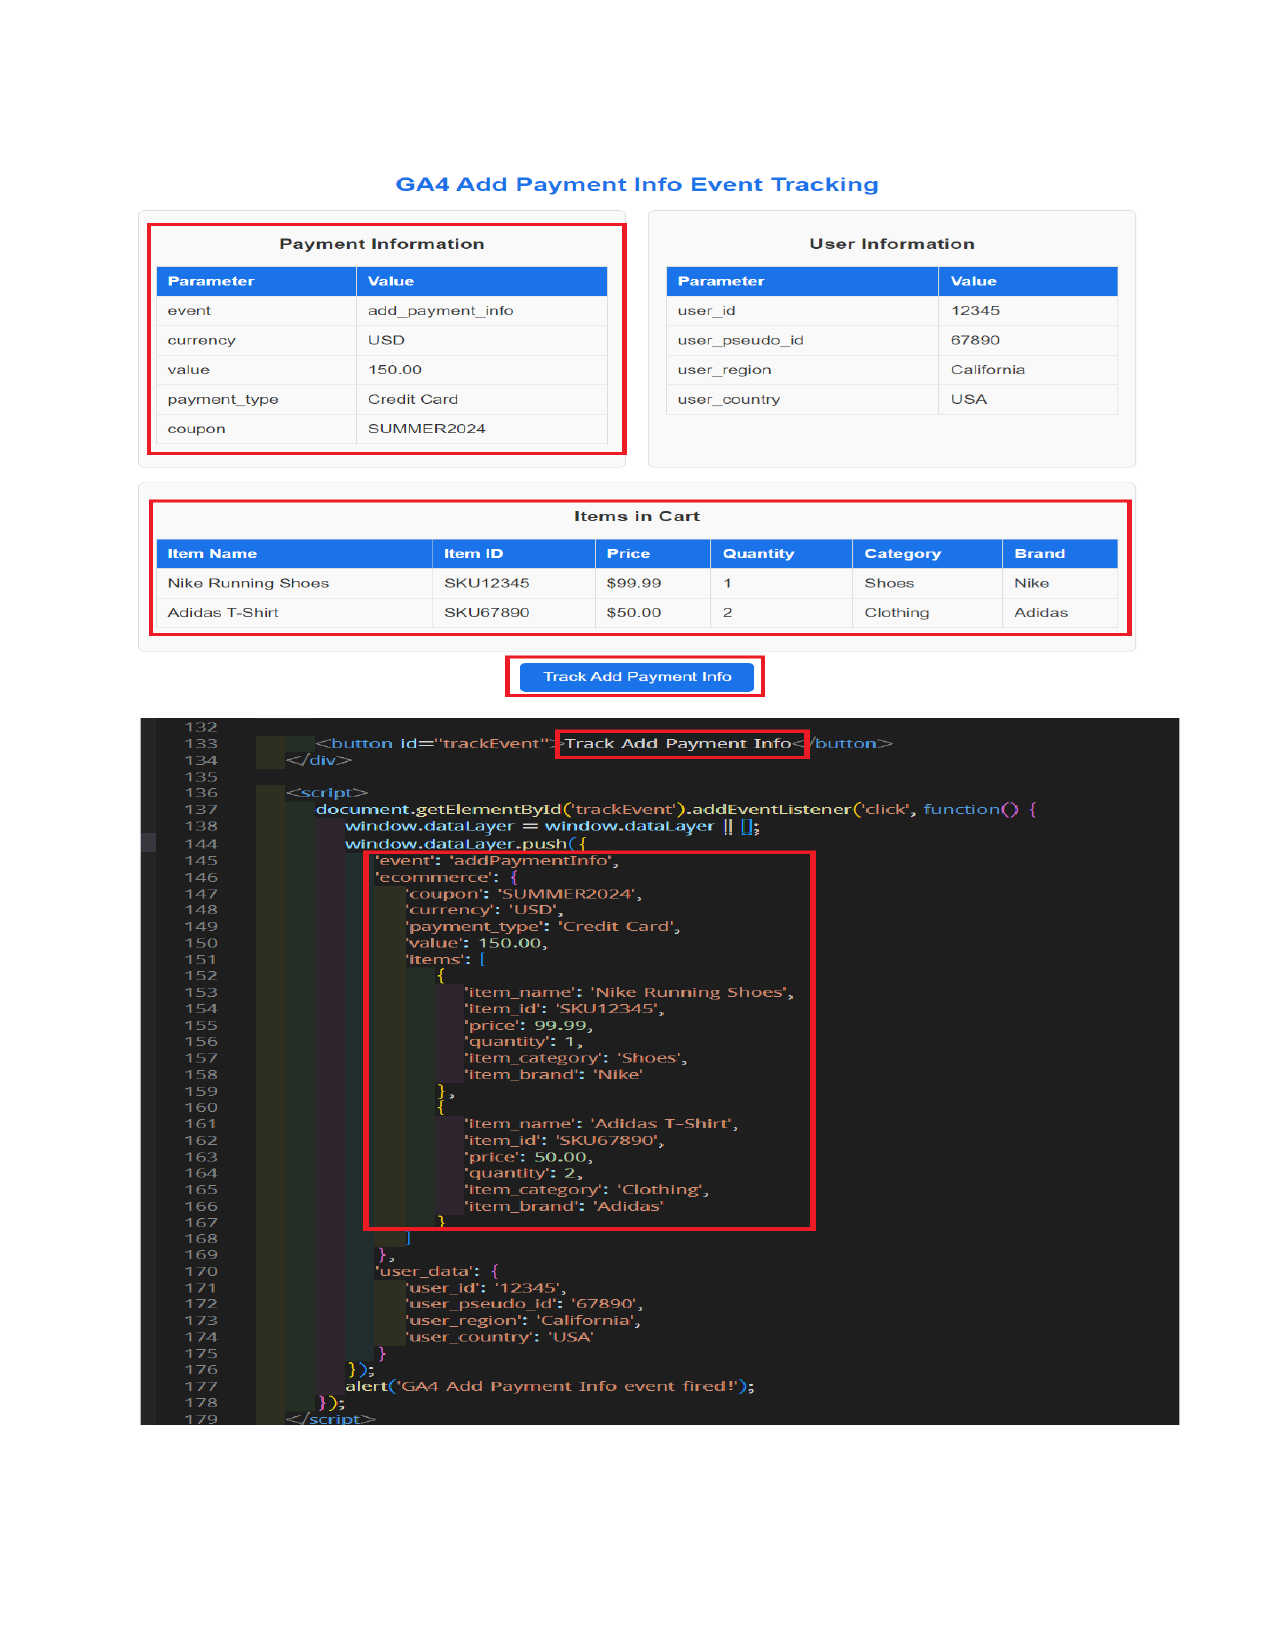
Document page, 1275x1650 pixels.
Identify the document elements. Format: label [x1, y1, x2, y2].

picture [118, 146, 1157, 703]
picture [140, 718, 1180, 1425]
